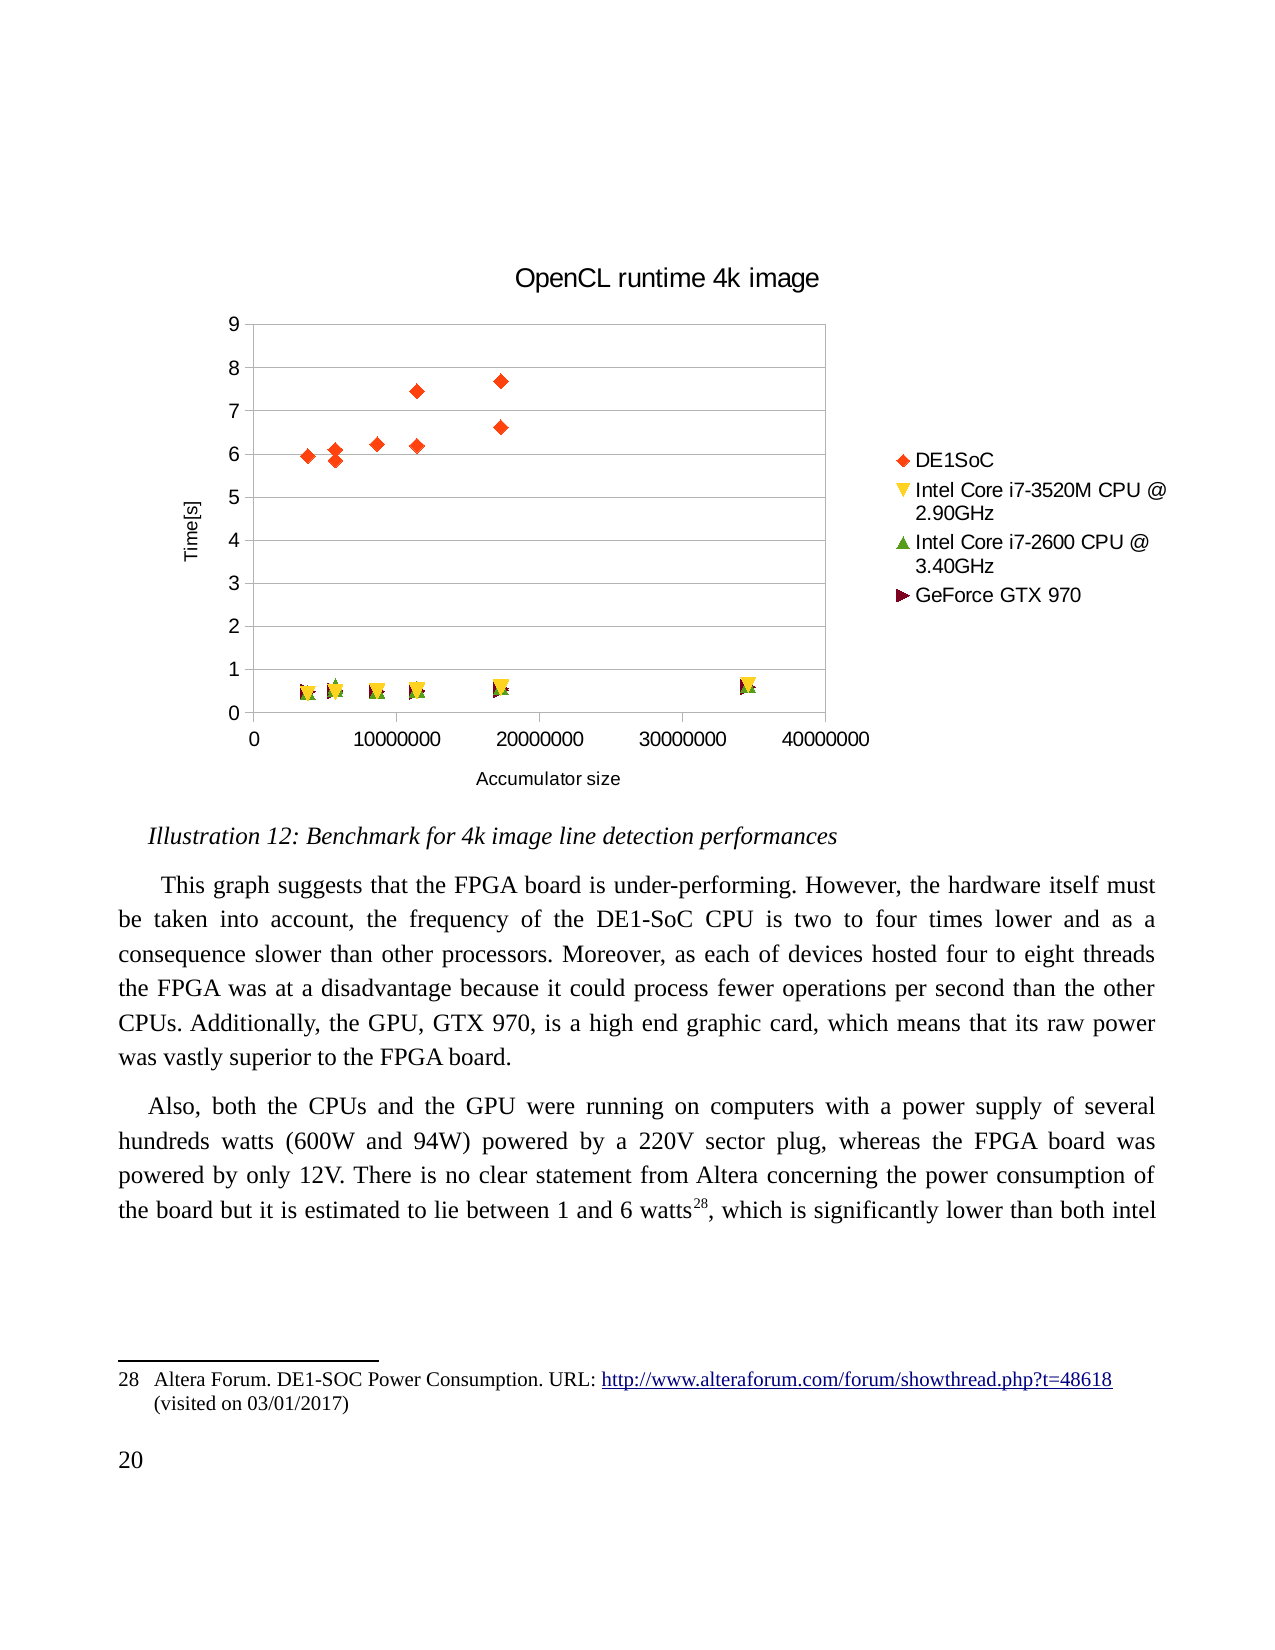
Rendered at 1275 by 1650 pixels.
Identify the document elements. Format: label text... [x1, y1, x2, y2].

text This graph suggests that the FPGA board is under-performing. However, the hardware itself must be taken into account, the frequency of the DE1-SoC CPU is two to four times lower and as a consequence slower than other processors. Moreover, as each of devices hosted four to eight threads the FPGA was at a disadvantage because it could process fewer operations per second than the other CPUs. Additionally, the GPU, GTX 970, is a high end graphic card, which means that its raw power was vastly superior to the FPGA board. [118, 870, 1157, 1071]
text Altera Forum. DE1-SOC Power Consumption. URL: http://www.alteraforum.com/forum/showthread.php?t=48618 (visited on 03/01/2017) [118, 1367, 1157, 1415]
text Illustration 12: Benchmark for 4k image line detection performances [148, 821, 1186, 849]
text Also, both the CPUs and the GPU were running on computers with a power supply of several hundreds watts (600W and 94W) powered by a 220V sector plug, whereas the FPGA board was powered by only 12V. There is no clear statement from Altera concerning the power consumption of the board but it is estimated to lie between 1 and 6 watts, which is significantly lower than both intel [118, 1091, 1157, 1258]
